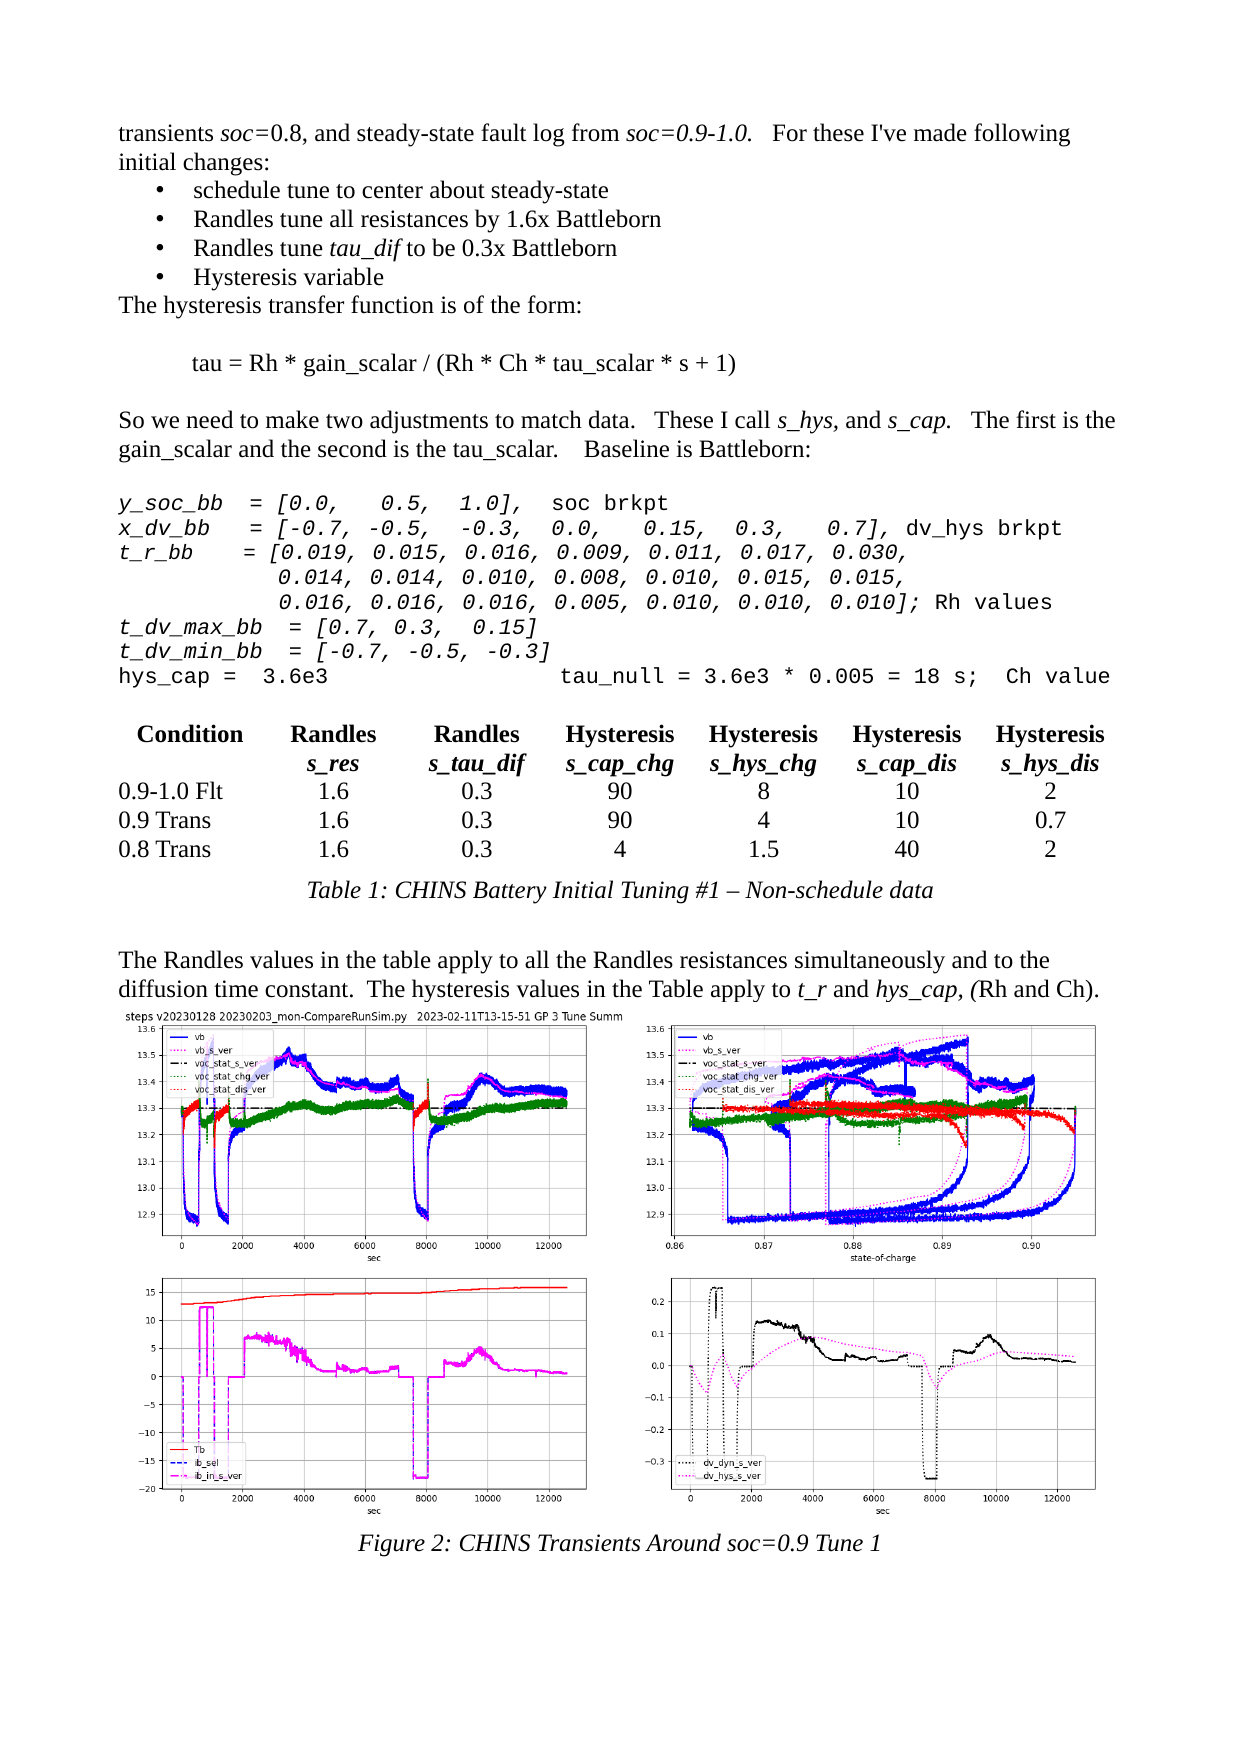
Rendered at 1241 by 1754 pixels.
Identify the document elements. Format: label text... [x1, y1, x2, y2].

table_cell 1.6 [261, 834, 405, 863]
table_header Hysteresis s_cap_dis [835, 719, 978, 776]
list Hysteresis variable [156, 262, 1122, 291]
table_cell 0.8 Trans [118, 834, 261, 863]
text hys_cap = 3.6e3 tau_null = 3.6e3 * 0.005 = 18 s; Ch value [118, 665, 1122, 690]
text 0.014, 0.014, 0.010, 0.008, 0.010, 0.015, 0.015, [118, 566, 1122, 591]
table_header Condition [118, 719, 261, 776]
table_header Randles s_res [261, 719, 405, 776]
table_cell 0.3 [405, 776, 548, 805]
text t_dv_min_bb = [-0.7, -0.5, -0.3] [118, 641, 1122, 665]
table_cell 4 [548, 834, 692, 863]
list schedule tune to center about steady-state [156, 176, 1122, 204]
table_cell 0.7 [979, 805, 1122, 834]
table_cell 90 [548, 805, 692, 834]
table_cell 2 [979, 776, 1122, 805]
table_cell 8 [692, 776, 835, 805]
text The hysteresis transfer function is of the form: [118, 291, 1122, 319]
table_cell 4 [692, 805, 835, 834]
text t_dv_max_bb = [0.7, 0.3, 0.15] [118, 616, 1122, 641]
text tau = Rh * gain_scalar / (Rh * Ch * tau_scalar * s + 1) [118, 348, 1122, 377]
text So we need to make two adjustments to match data. These I call s_hys, and s_cap. The first is the gain_scalar and the second is the tau_scalar. Baseline is Battleborn: [118, 406, 1122, 463]
table_cell 10 [835, 805, 978, 834]
table_header Randles s_tau_dif [405, 719, 548, 776]
picture [118, 1002, 1122, 1529]
text y_soc_bb = [0.0, 0.5, 1.0], soc brkpt [118, 492, 1122, 517]
text transients soc=0.8, and steady-state fault log from soc=0.9-1.0. For these I've made following initial changes: [118, 118, 1122, 176]
table_header Hysteresis s_cap_chg [548, 719, 692, 776]
table_cell 40 [835, 834, 978, 863]
text Table 1: CHINS Battery Initial Tuning #1 – Non-schedule data [118, 875, 1122, 904]
table_cell 10 [835, 776, 978, 805]
table_cell 0.9 Trans [118, 805, 261, 834]
text x_dv_bb = [-0.7, -0.5, -0.3, 0.0, 0.15, 0.3, 0.7], dv_hys brkpt [118, 517, 1122, 541]
table_cell 1.6 [261, 776, 405, 805]
list Randles tune tau_dif to be 0.3x Battleborn [156, 233, 1122, 262]
table_cell 1.6 [261, 805, 405, 834]
list Randles tune all resistances by 1.6x Battleborn [156, 204, 1122, 233]
table_cell 2 [979, 834, 1122, 863]
table_cell 0.3 [405, 834, 548, 863]
text t_r_bb = [0.019, 0.015, 0.016, 0.009, 0.011, 0.017, 0.030, [118, 541, 1122, 566]
table_header Hysteresis s_hys_dis [979, 719, 1122, 776]
table_header Hysteresis s_hys_chg [692, 719, 835, 776]
text The Randles values in the table apply to all the Randles resistances simultaneously and to the diffusion time constant. The hysteresis values in the Table apply to t_r and hys_cap, (Rh and Ch). [118, 945, 1122, 1002]
table_cell 0.9-1.0 Flt [118, 776, 261, 805]
text 0.016, 0.016, 0.016, 0.005, 0.010, 0.010, 0.010]; Rh values [118, 591, 1122, 616]
table_cell 1.5 [692, 834, 835, 863]
table_cell 90 [548, 776, 692, 805]
text Figure 2: CHINS Transients Around soc=0.9 Tune 1 [118, 1529, 1122, 1557]
table_cell 0.3 [405, 805, 548, 834]
